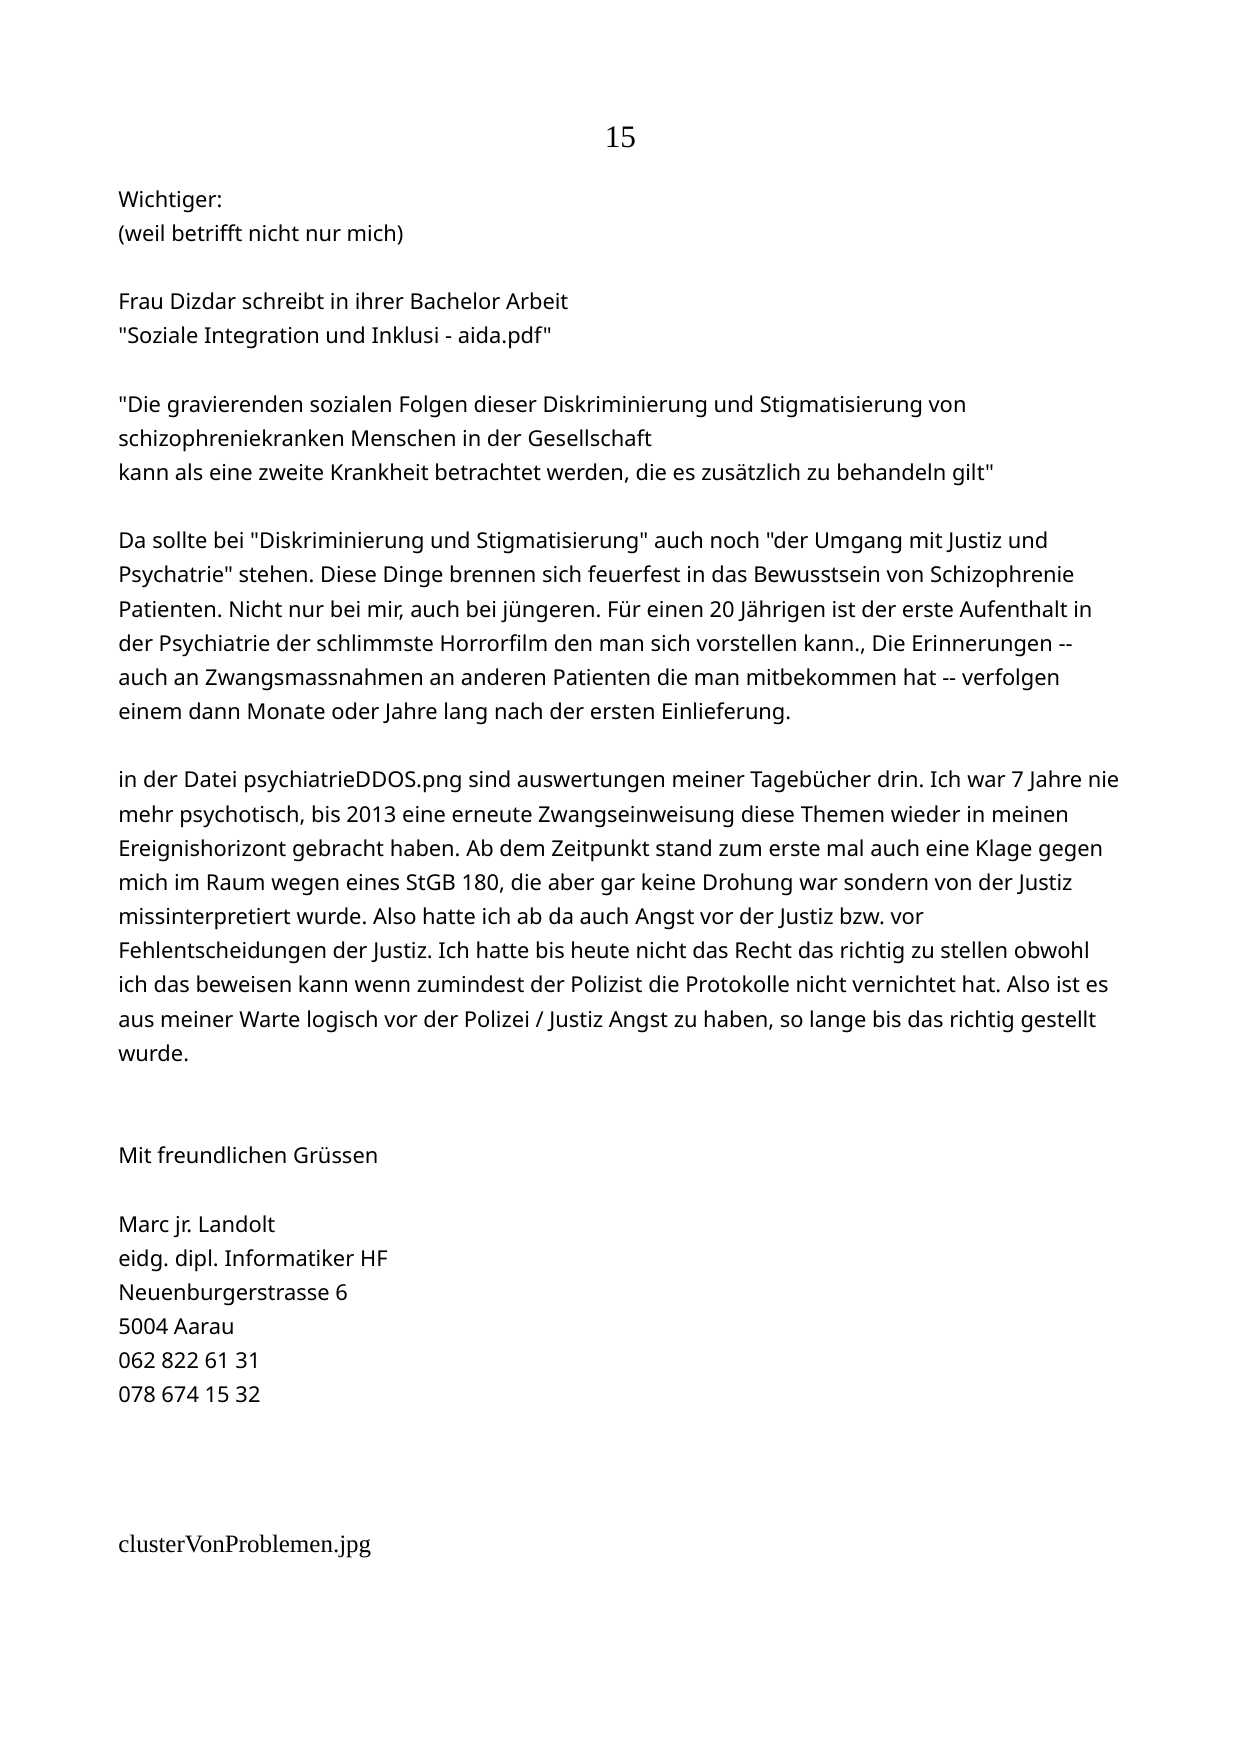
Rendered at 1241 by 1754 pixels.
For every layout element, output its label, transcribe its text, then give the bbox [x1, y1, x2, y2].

text clusterVonProblemen.jpg [118, 1496, 1122, 1558]
text Wichtiger: (weil betrifft nicht nur mich) Frau Dizdar schreibt in ihrer Bachelor Arbeit "Soziale Integration und Inklusi - aida.pdf" "Die gravierenden sozialen Folgen dieser Diskriminierung und Stigmatisierung von schizophreniekranken Menschen in der Gesellschaft kann als eine zweite Krankheit betrachtet werden, die es zusätzlich zu behandeln gilt" Da sollte bei "Diskriminierung und Stigmatisierung" auch noch "der Umgang mit Justiz und Psychatrie" stehen. Diese Dinge brennen sich feuerfest in das Bewusstsein von Schizophrenie Patienten. Nicht nur bei mir, auch bei jüngeren. Für einen 20 Jährigen ist der erste Aufenthalt in der Psychiatrie der schlimmste Horrorfilm den man sich vorstellen kann., Die Erinnerungen -- auch an Zwangsmassnahmen an anderen Patienten die man mitbekommen hat -- verfolgen einem dann Monate oder Jahre lang nach der ersten Einlieferung. in der Datei psychiatrieDDOS.png sind auswertungen meiner Tagebücher drin. Ich war 7 Jahre nie mehr psychotisch, bis 2013 eine erneute Zwangseinweisung diese Themen wieder in meinen Ereignishorizont gebracht haben. Ab dem Zeitpunkt stand zum erste mal auch eine Klage gegen mich im Raum wegen eines StGB 180, die aber gar keine Drohung war sondern von der Justiz missinterpretiert wurde. Also hatte ich ab da auch Angst vor der Justiz bzw. vor Fehlentscheidungen der Justiz. Ich hatte bis heute nicht das Recht das richtig zu stellen obwohl ich das beweisen kann wenn zumindest der Polizist die Protokolle nicht vernichtet hat. Also ist es aus meiner Warte logisch vor der Polizei / Justiz Angst zu haben, so lange bis das richtig gestellt wurde. Mit freundlichen Grüssen Marc jr. Landolt eidg. dipl. Informatiker HF Neuenburgerstrasse 6 5004 Aarau 062 822 61 31 078 674 15 32 [118, 183, 1122, 1477]
